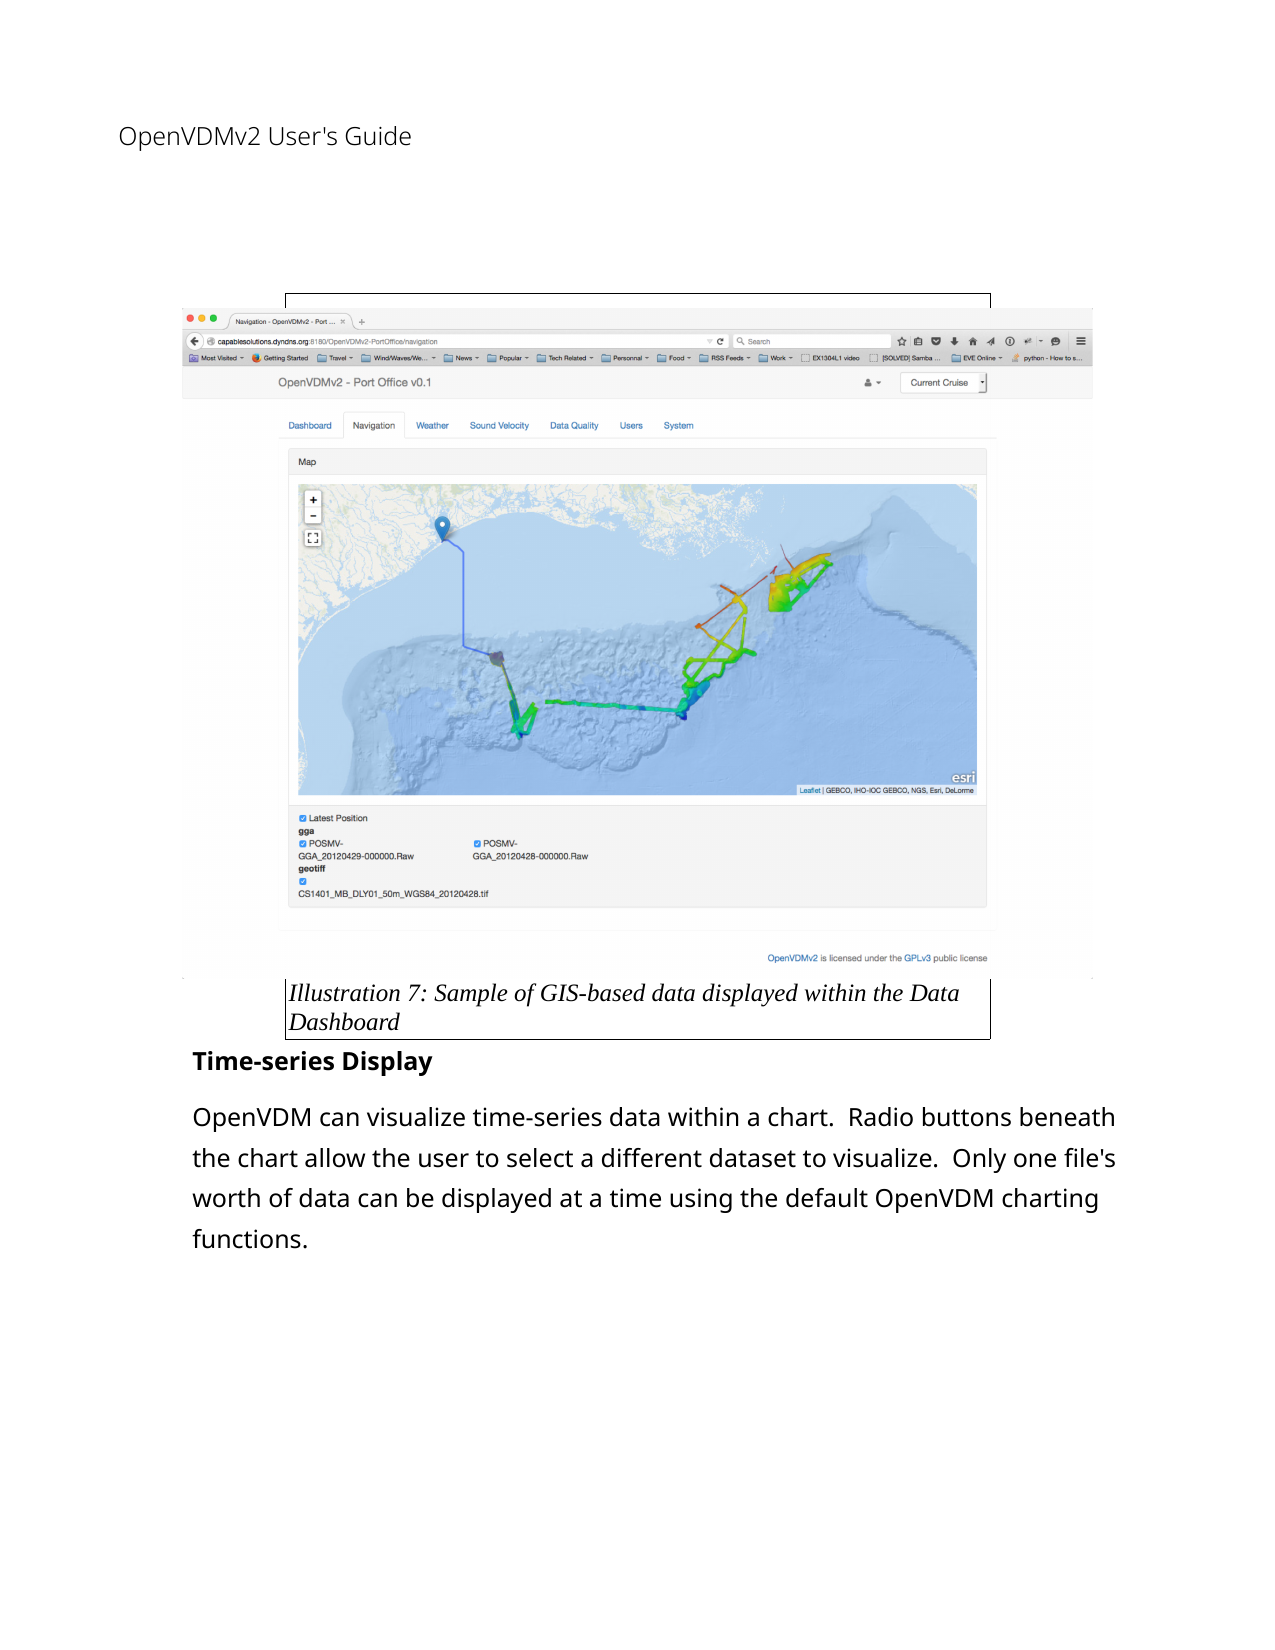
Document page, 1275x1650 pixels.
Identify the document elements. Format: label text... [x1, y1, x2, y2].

text Illustration 7: Sample of GIS-based data displayed within the Data Dashboard [288, 979, 987, 1036]
text Time-series Display [192, 1044, 1157, 1078]
picture [182, 308, 1093, 979]
text OpenVDM can visualize time-series data within a chart. Radio buttons beneath the chart allow the user to select a different dataset to visualize. Only one file's worth of data can be displayed at a time using the default OpenVDM charting functions. [192, 1099, 1157, 1256]
